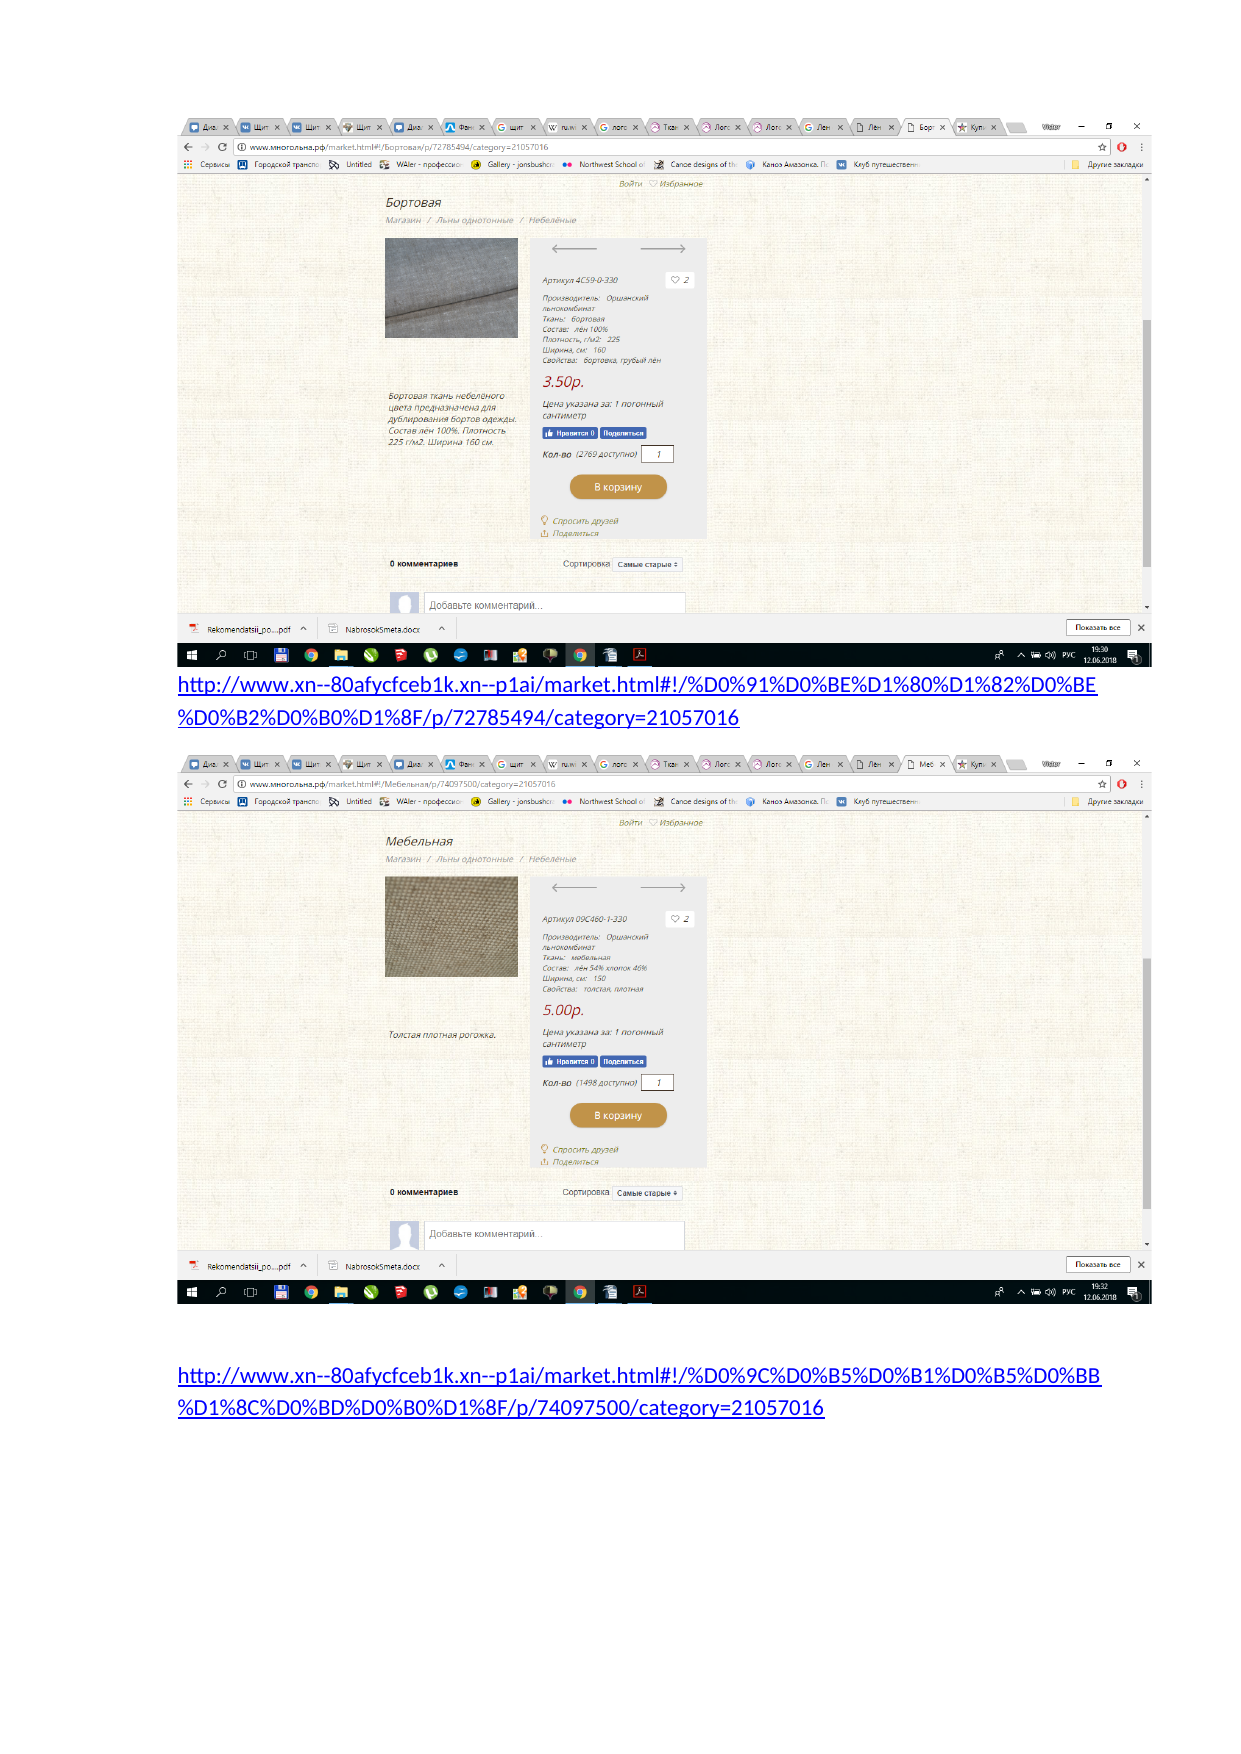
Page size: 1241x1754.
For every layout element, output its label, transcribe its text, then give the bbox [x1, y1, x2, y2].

picture [177, 755, 1152, 1304]
text http://www.xn--80afycfceb1k.xn--p1ai/market.html#!/%D0%91%D0%BE%D1%80%D1%82%D0%BE%D0%B2%D0%B0%D1%8F/p/72785494/category=21057016 [177, 667, 1152, 731]
text http://www.xn--80afycfceb1k.xn--p1ai/market.html#!/%D0%9C%D0%B5%D0%B1%D0%B5%D0%BB%D1%8C%D0%BD%D0%B0%D1%8F/p/74097500/category=21057016 [177, 1361, 1152, 1421]
picture [177, 118, 1152, 667]
